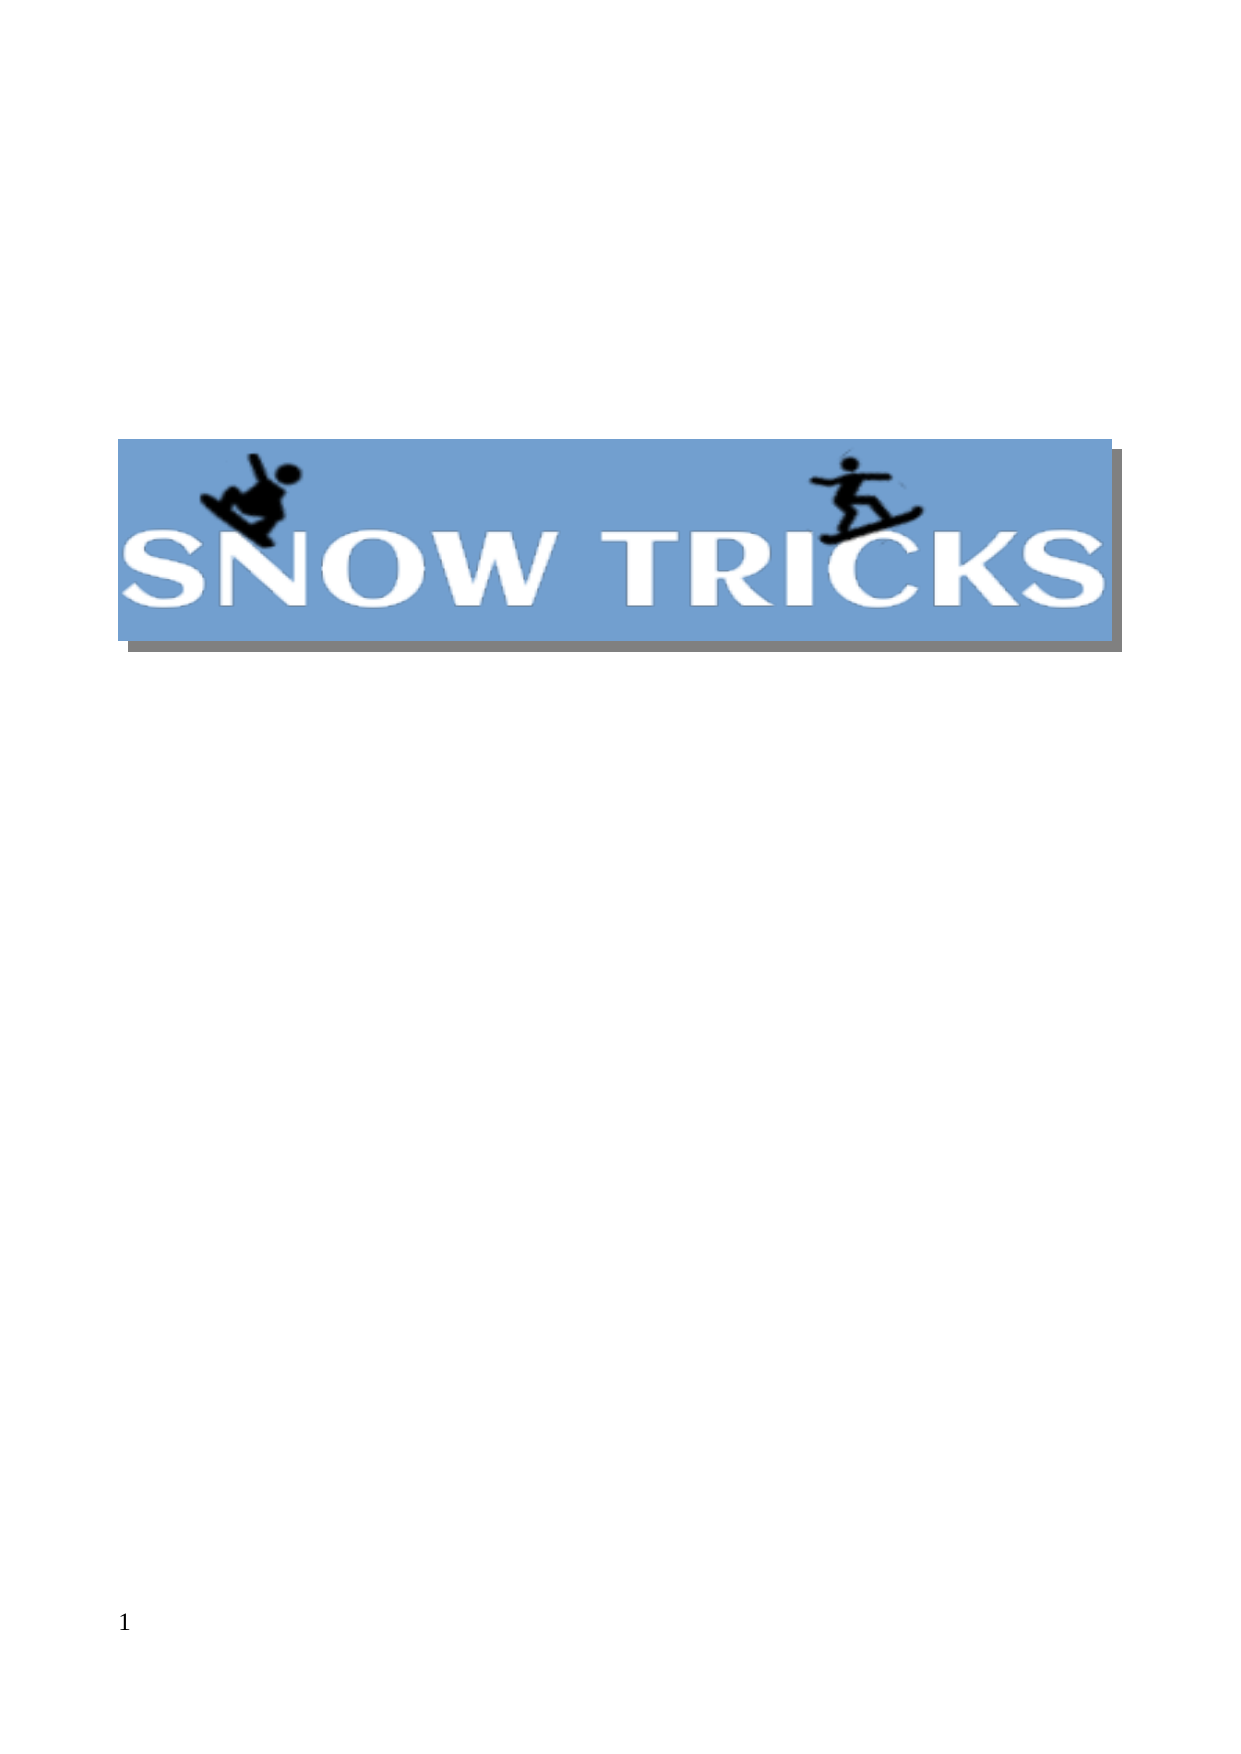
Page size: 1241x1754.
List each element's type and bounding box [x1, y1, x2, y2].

picture [118, 439, 1112, 642]
